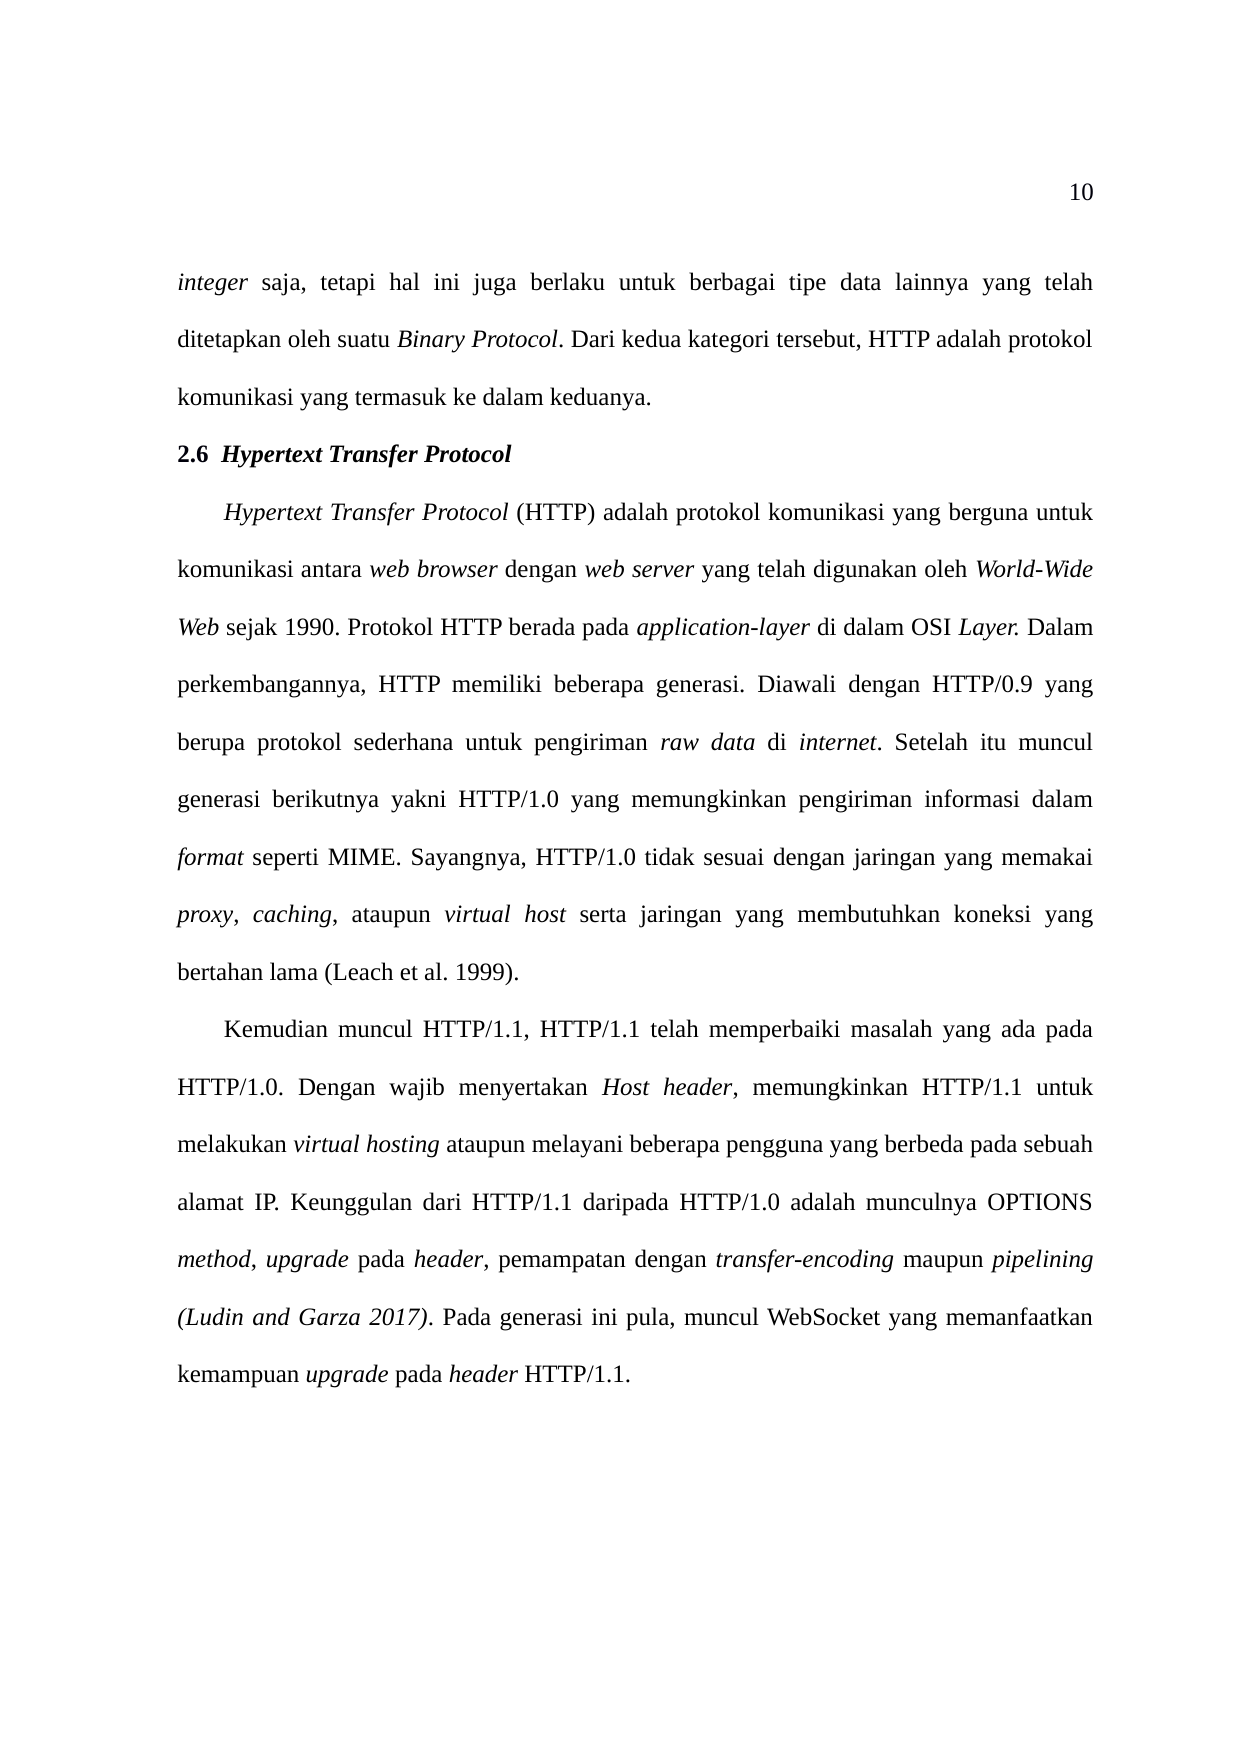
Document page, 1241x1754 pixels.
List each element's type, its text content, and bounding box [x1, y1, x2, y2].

text Hypertext Transfer Protocol (HTTP) adalah protokol komunikasi yang berguna untuk komunikasi antara web browser dengan web server yang telah digunakan oleh World-Wide Web sejak 1990. Protokol HTTP berada pada application-layer di dalam OSI Layer. Dalam perkembangannya, HTTP memiliki beberapa generasi. Diawali dengan HTTP/0.9 yang berupa protokol sederhana untuk pengiriman raw data di internet. Setelah itu muncul generasi berikutnya yakni HTTP/1.0 yang memungkinkan pengiriman informasi dalam format seperti MIME. Sayangnya, HTTP/1.0 tidak sesuai dengan jaringan yang memakai proxy, caching, ataupun virtual host serta jaringan yang membutuhkan koneksi yang bertahan lama (Leach et al. 1999)⁠. [177, 497, 1093, 986]
subtitle 2.6 Hypertext Transfer Protocol [177, 439, 1093, 468]
text Kemudian muncul HTTP/1.1, HTTP/1.1 telah memperbaiki masalah yang ada pada HTTP/1.0. Dengan wajib menyertakan Host header, memungkinkan HTTP/1.1 untuk melakukan virtual hosting ataupun melayani beberapa pengguna yang berbeda pada sebuah alamat IP. Keunggulan dari HTTP/1.1 daripada HTTP/1.0 adalah munculnya OPTIONS method, upgrade pada header, pemampatan dengan transfer-encoding maupun pipelining (Ludin and Garza 2017)⁠. Pada generasi ini pula, muncul WebSocket yang memanfaatkan kemampuan upgrade pada header HTTP/1.1. [177, 1014, 1093, 1388]
text integer saja, tetapi hal ini juga berlaku untuk berbagai tipe data lainnya yang telah ditetapkan oleh suatu Binary Protocol. Dari kedua kategori tersebut, HTTP adalah protokol komunikasi yang termasuk ke dalam keduanya. [177, 267, 1093, 411]
